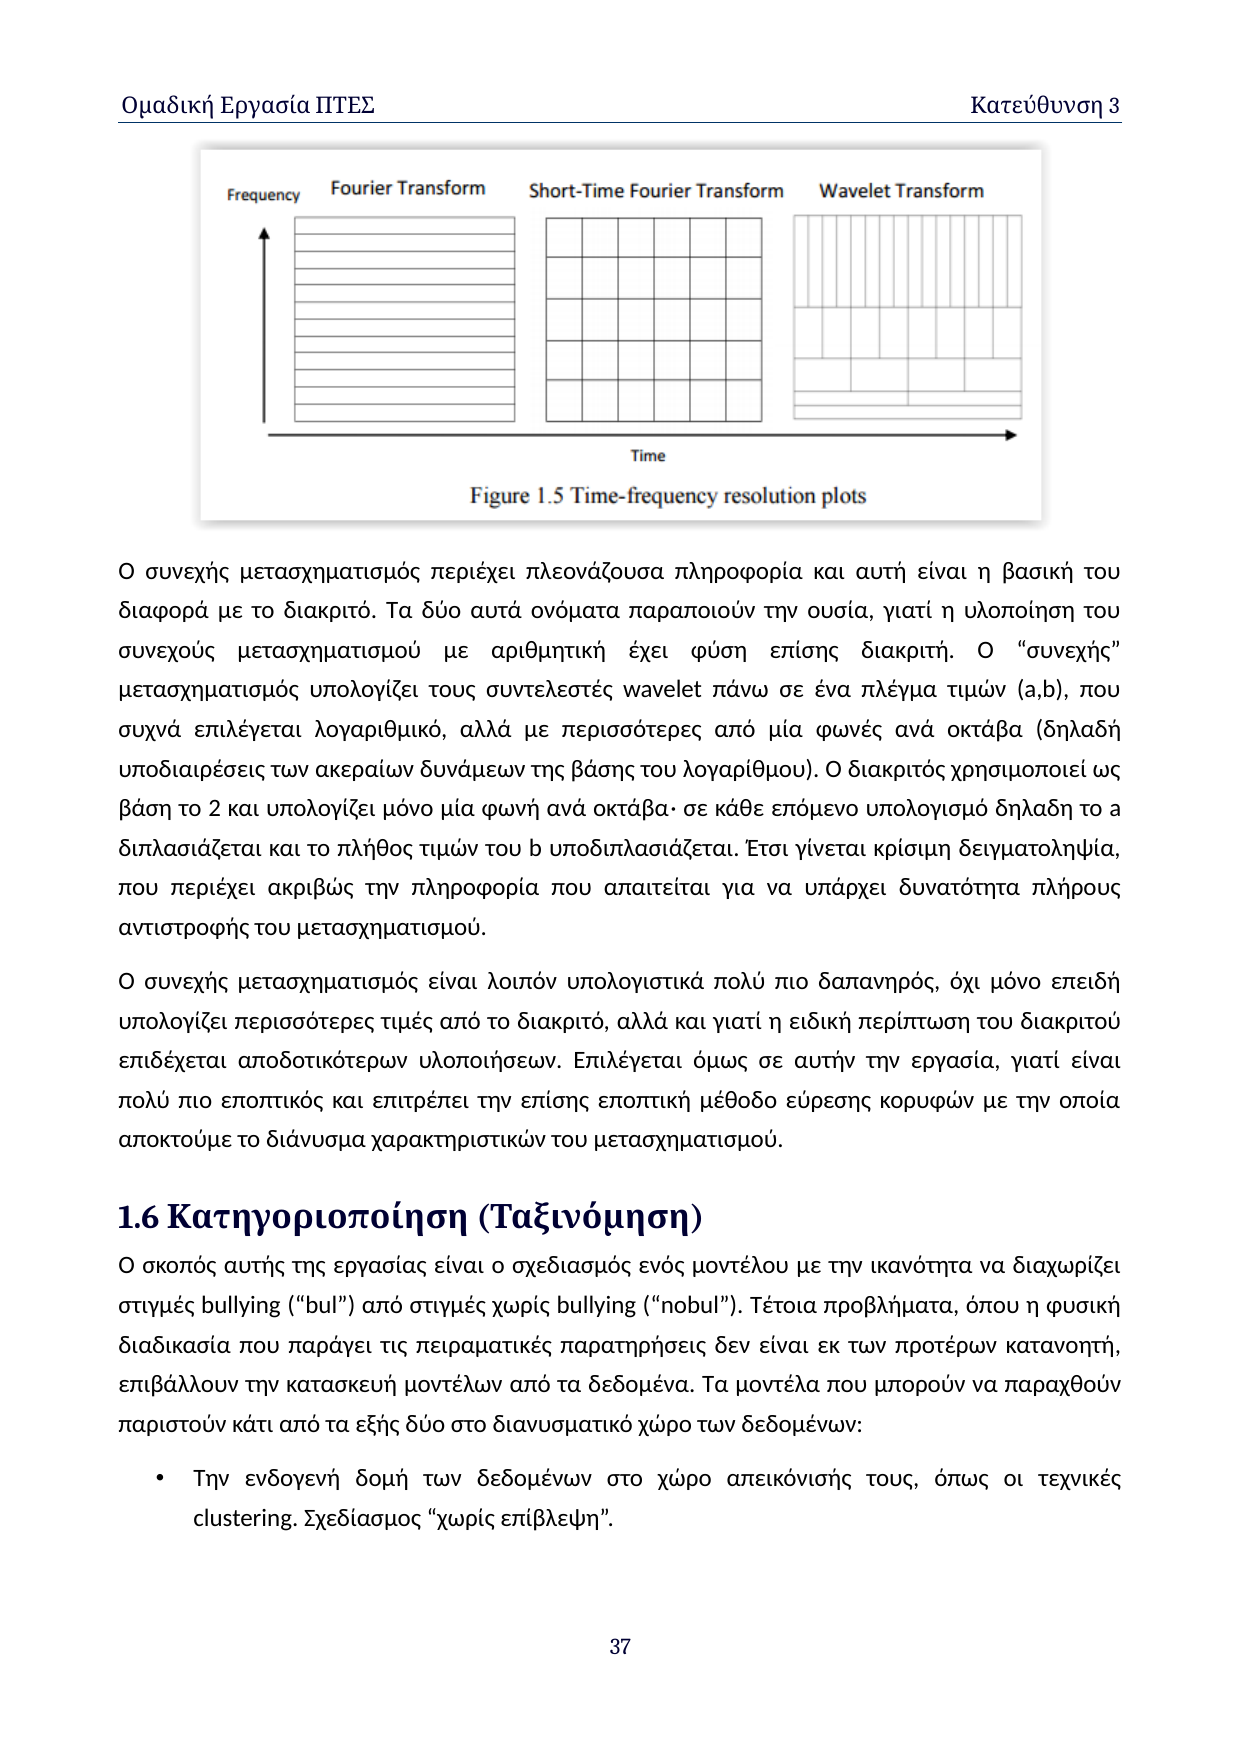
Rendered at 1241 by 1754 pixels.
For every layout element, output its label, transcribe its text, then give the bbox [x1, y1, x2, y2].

text Ο συνεχής μετασχηματισμός περιέχει πλεονάζουσα πληροφορία και αυτή είναι η βασική του διαφορά με το διακριτό. Τα δύο αυτά ονόματα παραποιούν την ουσία, γιατί η υλοποίηση του συνεχούς μετασχηματισμού με αριθμητική έχει φύση επίσης διακριτή. Ο “συνεχής” μετασχηματισμός υπολογίζει τους συντελεστές wavelet πάνω σε ένα πλέγμα τιμών (a,b), που συχνά επιλέγεται λογαριθμικό, αλλά με περισσότερες από μία φωνές ανά οκτάβα (δηλαδή υποδιαιρέσεις των ακεραίων δυνάμεων της βάσης του λογαρίθμου). Ο διακριτός χρησιμοποιεί ως βάση το 2 και υπολογίζει μόνο μία φωνή ανά οκτάβα· σε κάθε επόμενο υπολογισμό δηλαδη το a διπλασιάζεται και το πλήθος τιμών του b υποδιπλασιάζεται. Έτσι γίνεται κρίσιμη δειγματοληψία, που περιέχει ακριβώς την πληροφορία που απαιτείται για να υπάρχει δυνατότητα πλήρους αντιστροφής του μετασχηματισμού. [118, 555, 1122, 942]
text Ο σκοπός αυτής της εργασίας είναι ο σχεδιασμός ενός μοντέλου με την ικανότητα να διαχωρίζει στιγμές bullying (“bul”) από στιγμές χωρίς bullying (“nobul”). Τέτοια προβλήματα, όπου η φυσική διαδικασία που παράγει τις πειραματικές παρατηρήσεις δεν είναι εκ των προτέρων κατανοητή, επιβάλλουν την κατασκευή μοντέλων από τα δεδομένα. Τα μοντέλα που μπορούν να παραχθούν παριστούν κάτι από τα εξής δύο στο διανυσματικό χώρο των δεδομένων: [118, 1250, 1122, 1438]
list Την ενδογενή δομή των δεδομένων στο χώρο απεικόνισής τους, όπως οι τεχνικές clustering. Σχεδίασμος “χωρίς επίβλεψη”. [156, 1462, 1122, 1532]
picture [188, 137, 1053, 532]
text Ο συνεχής μετασχηματισμός είναι λοιπόν υπολογιστικά πολύ πιο δαπανηρός, όχι μόνο επειδή υπολογίζει περισσότερες τιμές από το διακριτό, αλλά και γιατί η ειδική περίπτωση του διακριτού επιδέχεται αποδοτικότερων υλοποιήσεων. Επιλέγεται όμως σε αυτήν την εργασία, γιατί είναι πολύ πιο εποπτικός και επιτρέπει την επίσης εποπτική μέθοδο εύρεσης κορυφών με την οποία αποκτούμε το διάνυσμα χαρακτηριστικών του μετασχηματισμού. [118, 965, 1122, 1154]
subtitle Κατηγοριοποίηση (Ταξινόμηση) [118, 1199, 1122, 1237]
